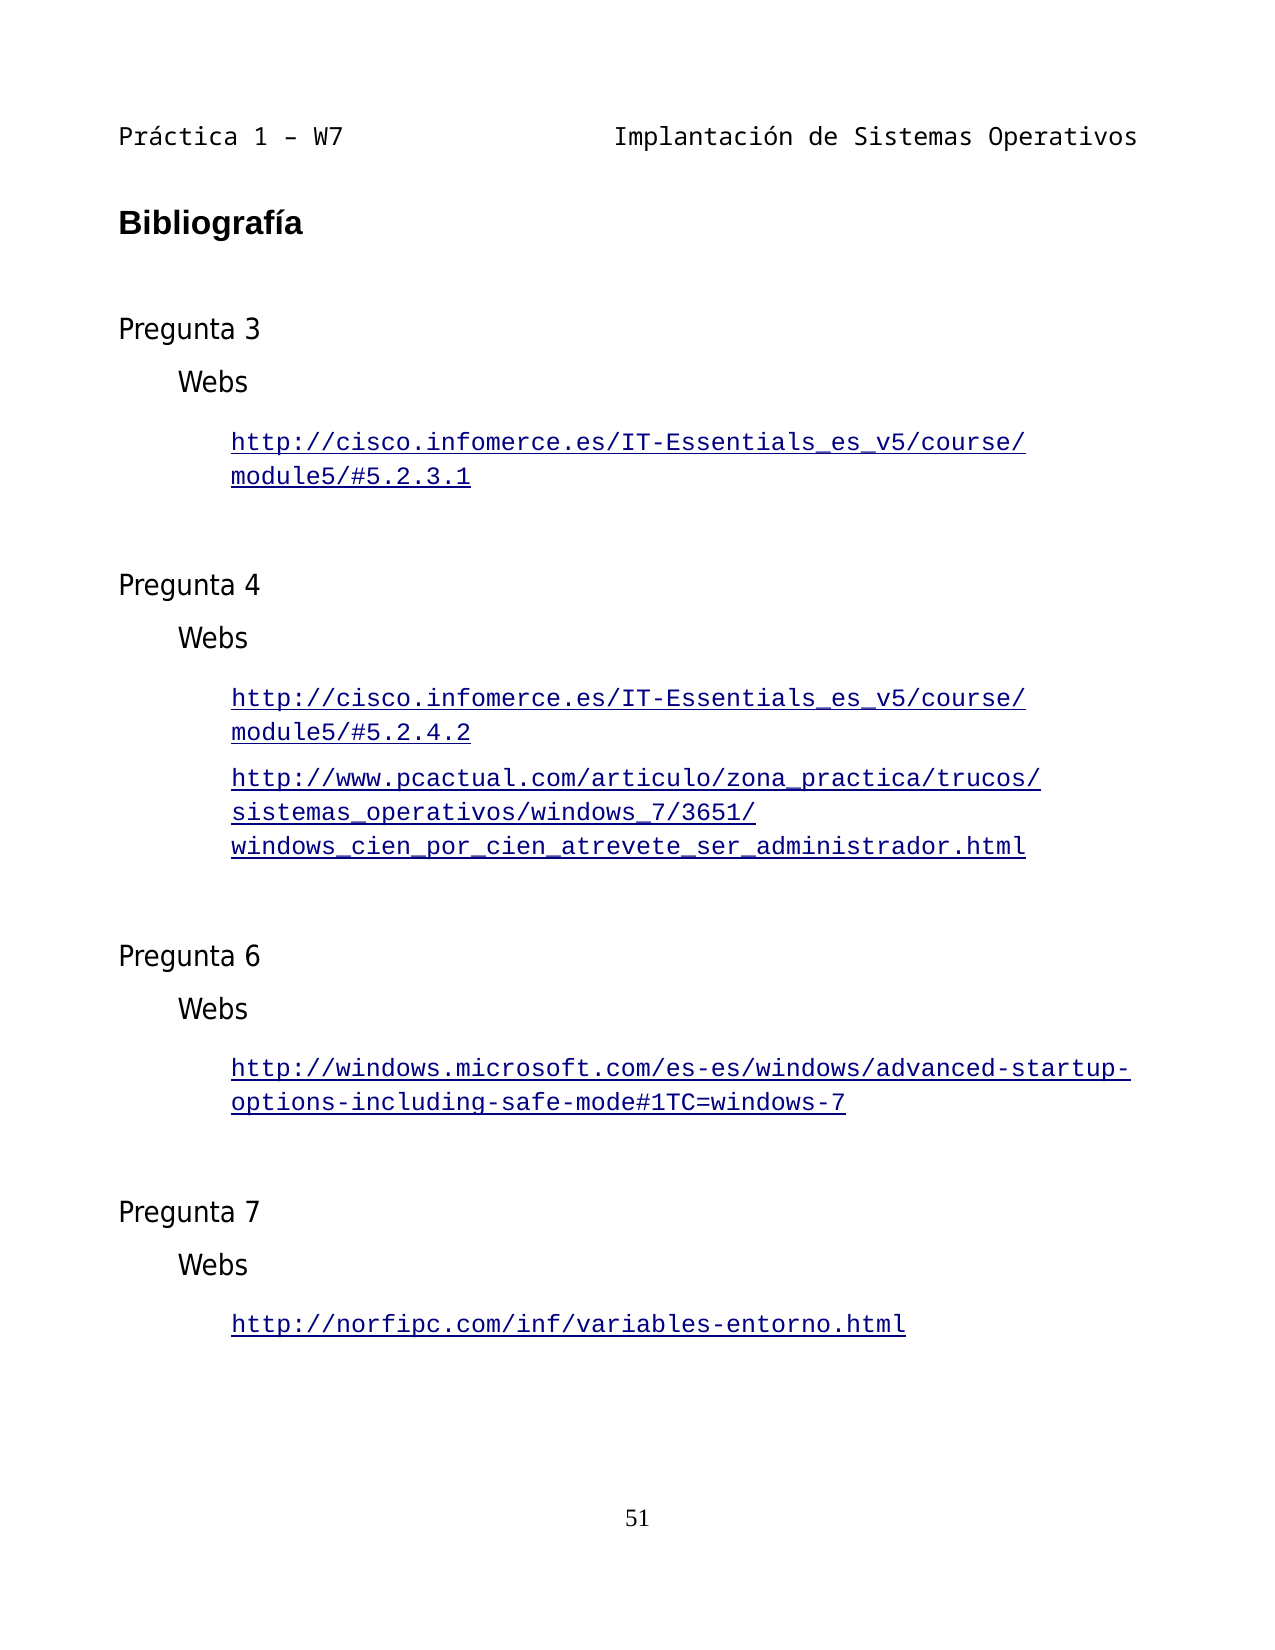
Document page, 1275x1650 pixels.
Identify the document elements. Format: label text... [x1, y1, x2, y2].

text http://www.pcactual.com/articulo/zona_practica/trucos/sistemas_operativos/windows_7/3651/windows_cien_por_cien_atrevete_ser_administrador.html [231, 766, 1157, 862]
text Webs [177, 622, 1157, 656]
text http://norfipc.com/inf/variables-entorno.html [231, 1312, 1157, 1340]
list http://windows.microsoft.com/es-es/windows/advanced-startup-options-including-safe-mode#1TC=windows-7 [193, 1056, 1157, 1118]
text Webs [177, 366, 1157, 400]
text Pregunta 3 [118, 313, 1157, 347]
text Bibliografía [118, 202, 1157, 241]
text Pregunta 4 [118, 569, 1157, 603]
list http://cisco.infomerce.es/IT-Essentials_es_v5/course/module5/#5.2.3.1 [193, 429, 1157, 492]
text Webs [177, 1248, 1157, 1282]
text Pregunta 6 [118, 939, 1157, 973]
text Pregunta 7 [118, 1195, 1157, 1229]
text Webs [177, 992, 1157, 1026]
text http://cisco.infomerce.es/IT-Essentials_es_v5/course/module5/#5.2.4.2 [231, 685, 1157, 748]
